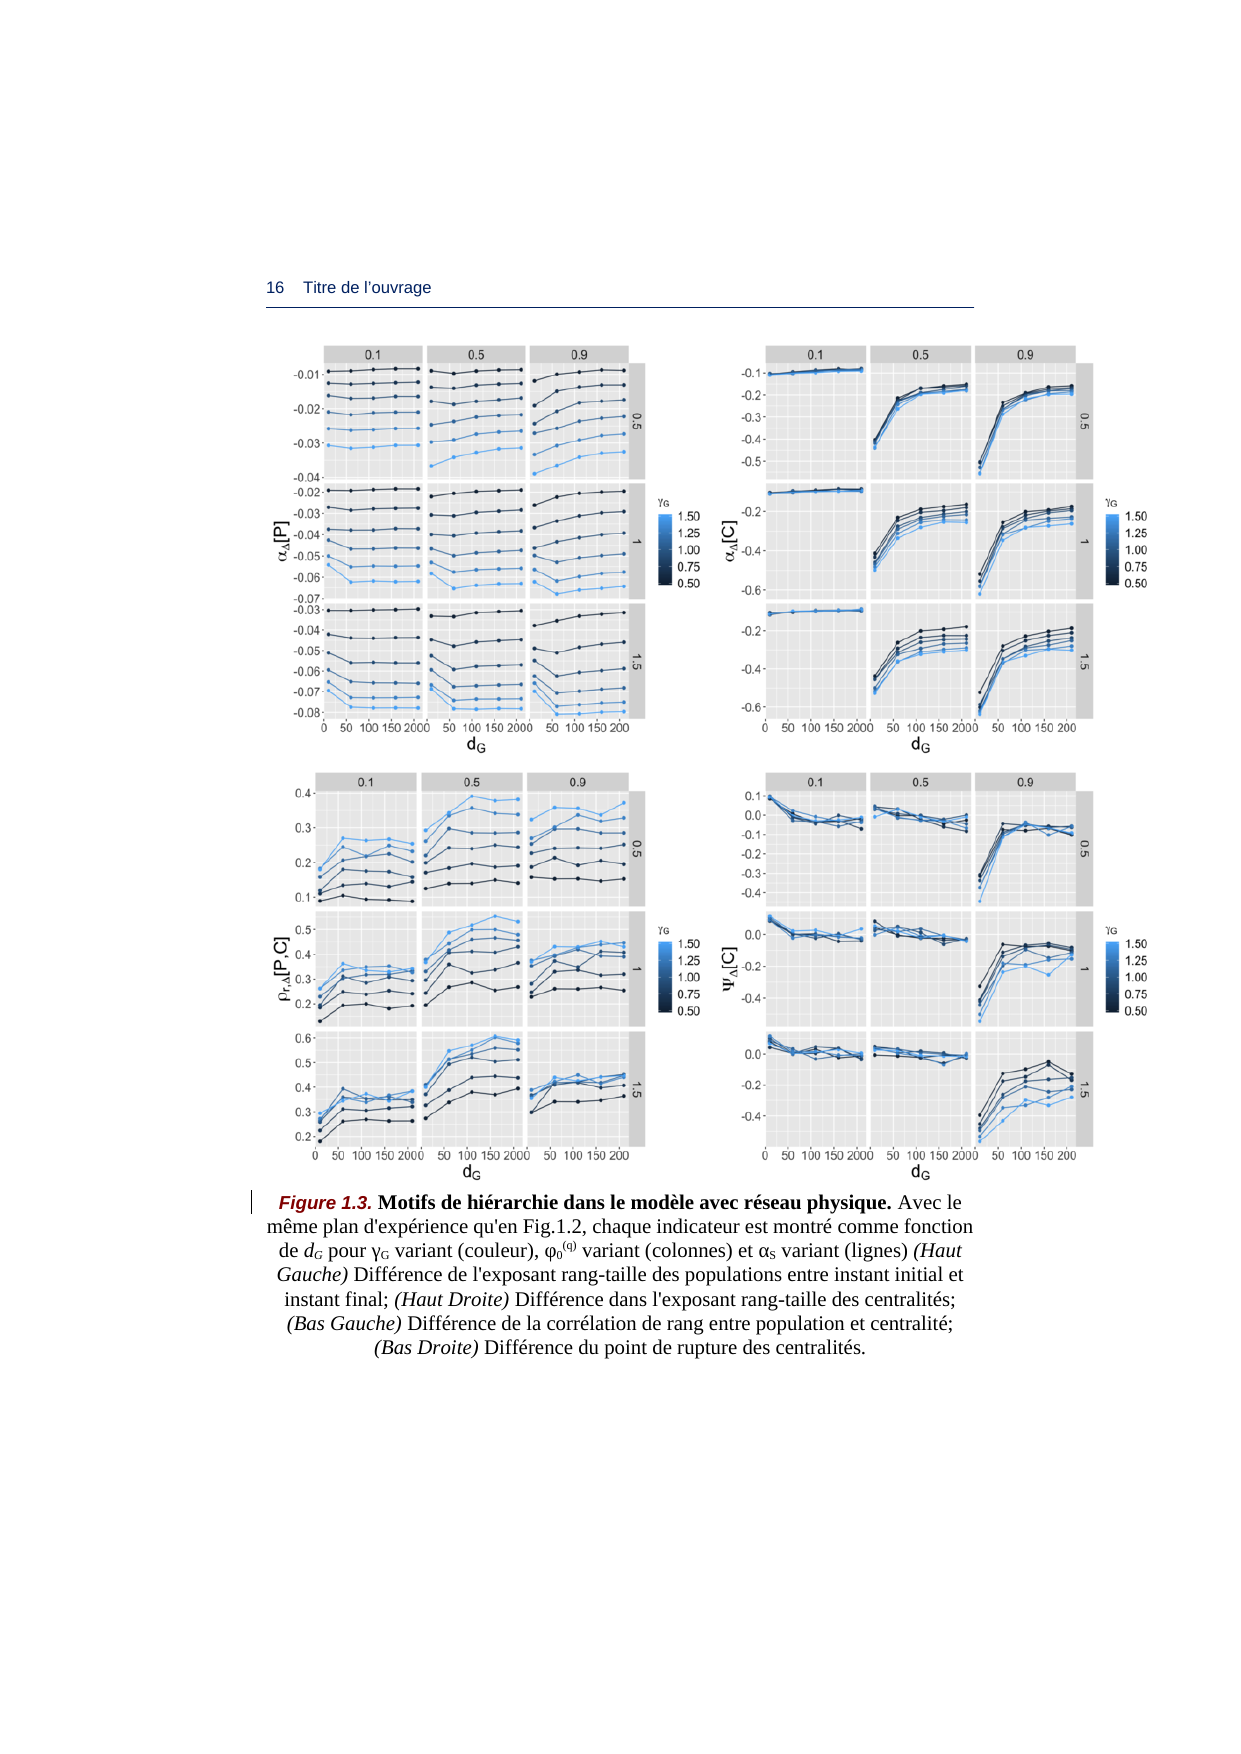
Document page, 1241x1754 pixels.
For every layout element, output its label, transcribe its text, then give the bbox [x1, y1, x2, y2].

text Figure 1.3. Motifs de hiérarchie dans le modèle avec réseau physique. Avec le même plan d'expérience qu'en Fig.1.2, chaque indicateur est montré comme fonction de dG pour γG variant (couleur), φ0(q) variant (colonnes) et αS variant (lignes) (Haut Gauche) Différence de l'exposant rang-taille des populations entre instant initial et instant final; (Haut Droite) Différence dans l'exposant rang-taille des centralités; (Bas Gauche) Différence de la corrélation de rang entre population et centralité; (Bas Droite) Différence du point de rupture des centralités. [266, 1191, 974, 1359]
picture [265, 336, 1160, 1191]
